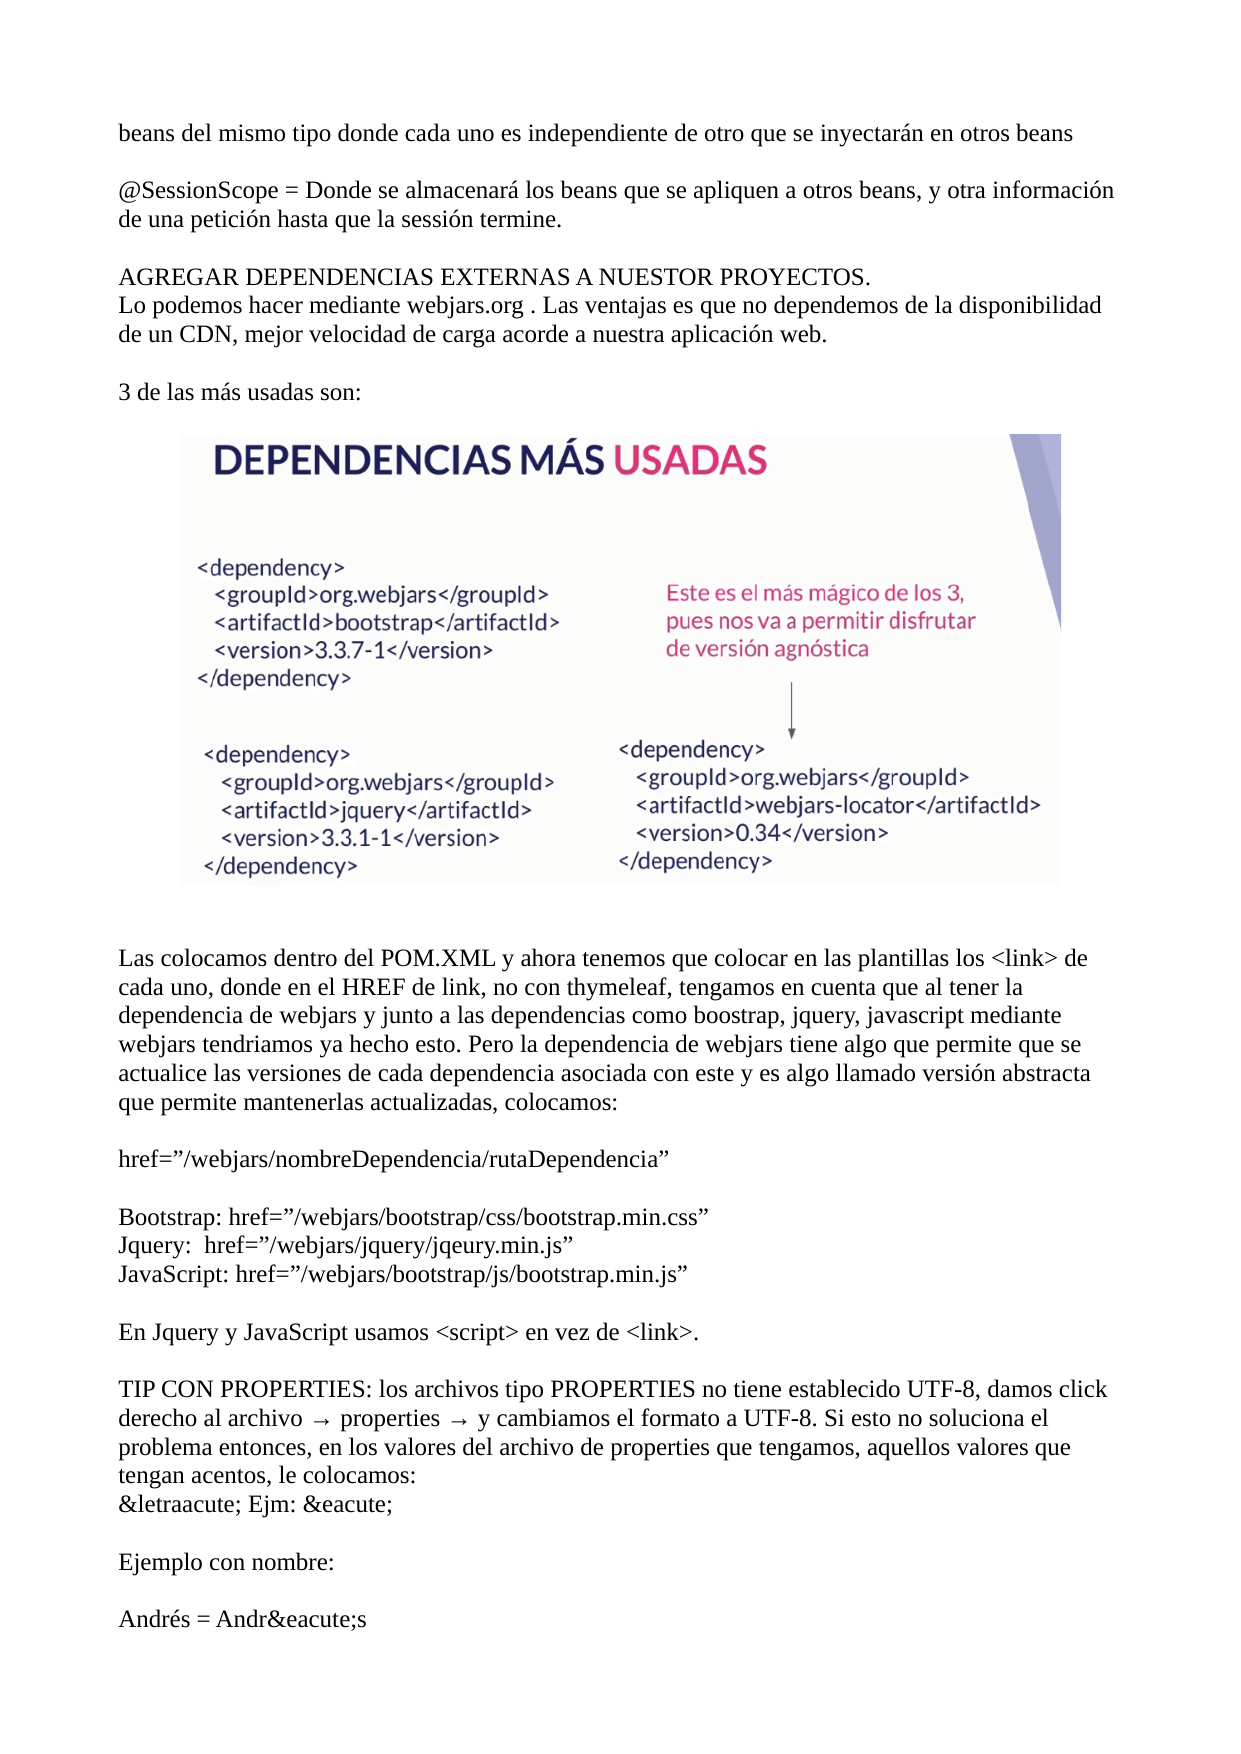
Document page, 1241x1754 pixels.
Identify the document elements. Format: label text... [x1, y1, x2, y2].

text JavaScript: href=”/webjars/bootstrap/js/bootstrap.min.js” [118, 1259, 1122, 1288]
text TIP CON PROPERTIES: los archivos tipo PROPERTIES no tiene establecido UTF-8, damos click derecho al archivo → properties → y cambiamos el formato a UTF-8. Si esto no soluciona el problema entonces, en los valores del archivo de properties que tengamos, aquellos valores que tengan acentos, le colocamos: [118, 1374, 1122, 1489]
text Las colocamos dentro del POM.XML y ahora tenemos que colocar en las plantillas los <link> de cada uno, donde en el HREF de link, no con thymeleaf, tengamos en cuenta que al tener la dependencia de webjars y junto a las dependencias como boostrap, jquery, javascript mediante webjars tendriamos ya hecho esto. Pero la dependencia de webjars tiene algo que permite que se actualice las versiones de cada dependencia asociada con este y es algo llamado versión abstracta que permite mantenerlas actualizadas, colocamos: [118, 943, 1122, 1116]
text Jquery: href=”/webjars/jquery/jqeury.min.js” [118, 1231, 1122, 1259]
text 3 de las más usadas son: [118, 377, 1122, 406]
text href=”/webjars/nombreDependencia/rutaDependencia” [118, 1144, 1122, 1173]
text Ejemplo con nombre: [118, 1547, 1122, 1576]
text Bootstrap: href=”/webjars/bootstrap/css/bootstrap.min.css” [118, 1202, 1122, 1231]
text Andrés = Andr&eacute;s [118, 1604, 1122, 1633]
text @SessionScope = Donde se almacenará los beans que se apliquen a otros beans, y otra información de una petición hasta que la sessión termine. [118, 176, 1122, 233]
text beans del mismo tipo donde cada uno es independiente de otro que se inyectarán en otros beans [118, 118, 1122, 147]
text Lo podemos hacer mediante webjars.org . Las ventajas es que no dependemos de la disponibilidad de un CDN, mejor velocidad de carga acorde a nuestra aplicación web. [118, 291, 1122, 348]
text &letraacute; Ejm: &eacute; [118, 1489, 1122, 1518]
text AGREGAR DEPENDENCIAS EXTERNAS A NUESTOR PROYECTOS. [118, 262, 1122, 291]
text En Jquery y JavaScript usamos <script> en vez de <link>. [118, 1317, 1122, 1346]
